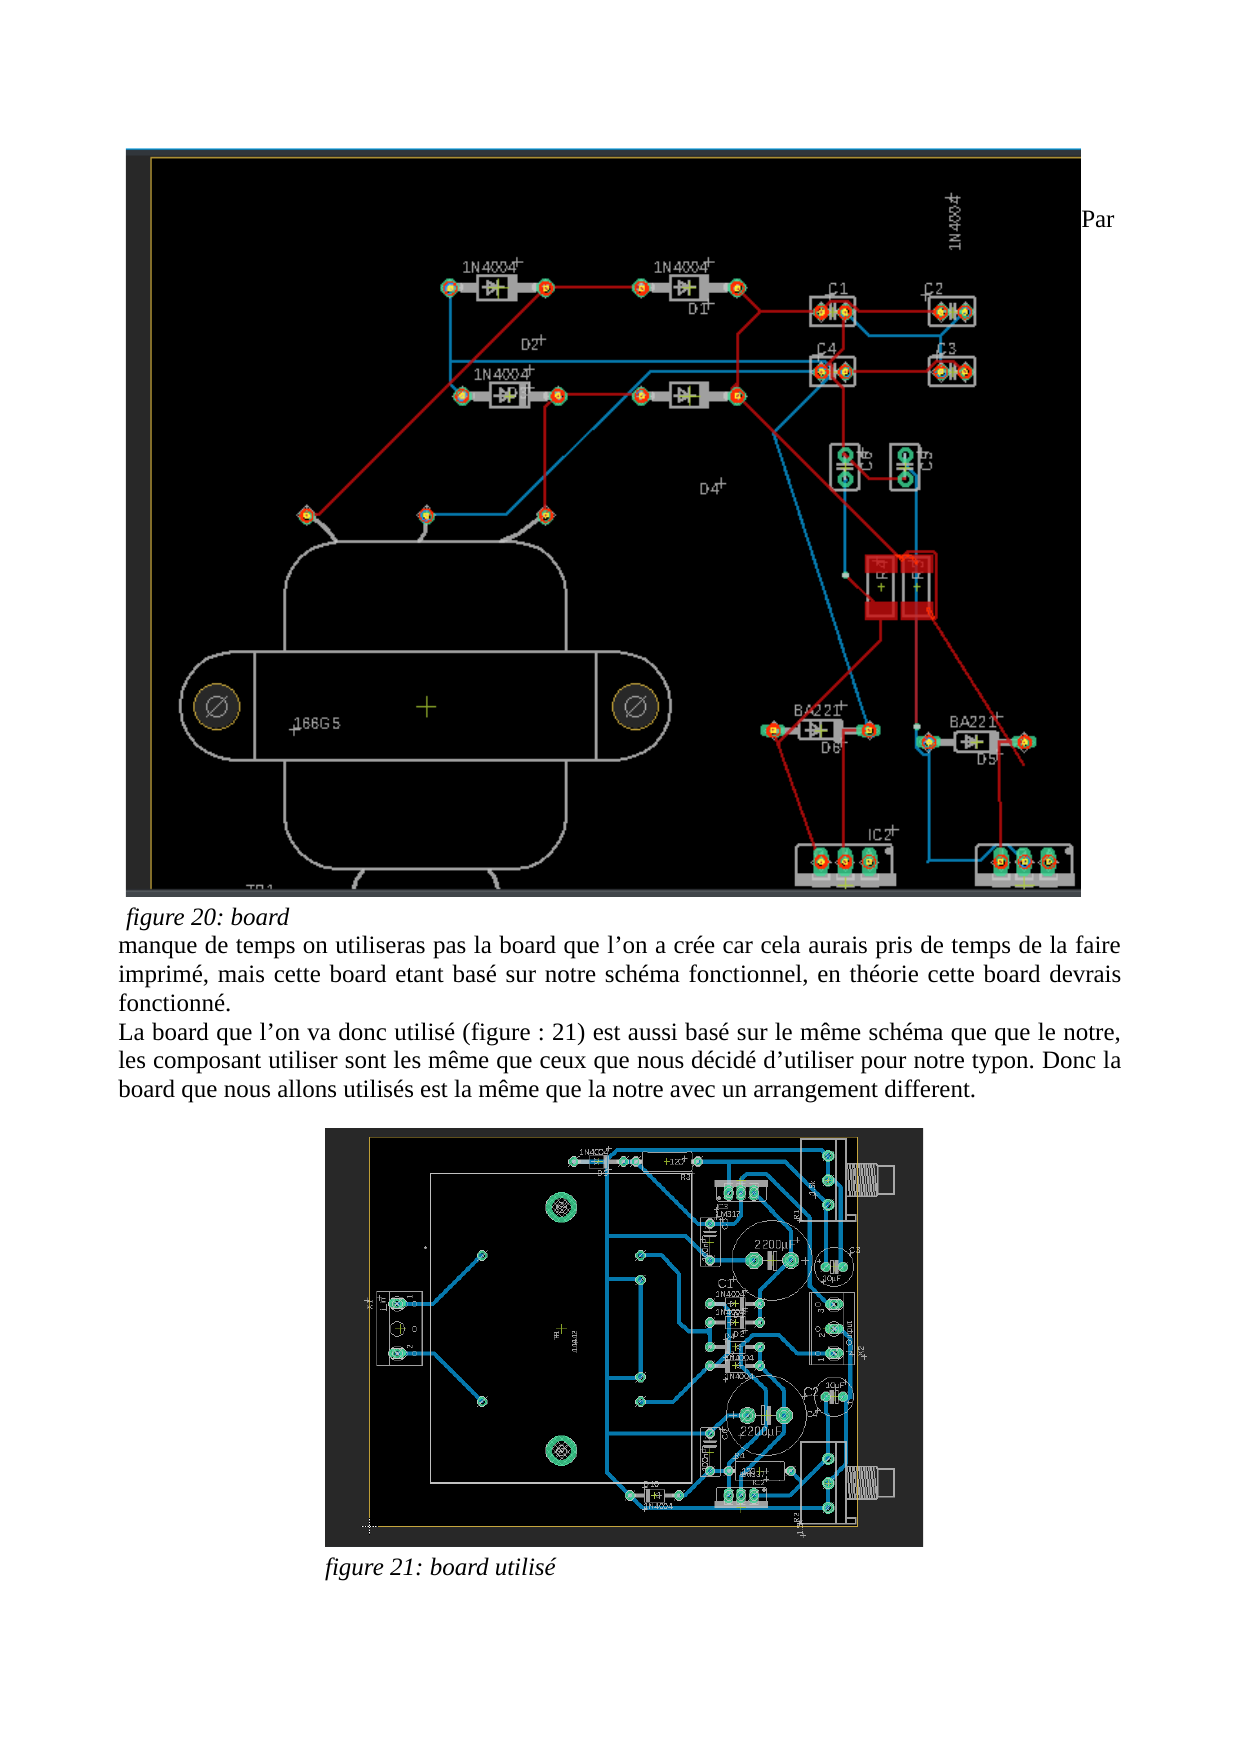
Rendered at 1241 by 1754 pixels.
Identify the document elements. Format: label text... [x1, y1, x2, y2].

picture [125, 139, 1081, 897]
picture [325, 1128, 924, 1547]
text figure 20: board [126, 897, 1081, 931]
text Par manque de temps on utiliseras pas la board que l’on a crée car cela aurais pris de temps de la faire imprimé, mais cette board etant basé sur notre schéma fonctionnel, en théorie cette board devrais fonctionné. [118, 204, 1122, 1017]
text La board que l’on va donc utilisé (figure : 21) est aussi basé sur le même schéma que que le notre, les composant utiliser sont les même que ceux que nous décidé d’utiliser pour notre typon. Donc la board que nous allons utilisés est la même que la notre avec un arrangement different. [118, 1017, 1122, 1103]
text figure 21: board utilisé [325, 1547, 923, 1580]
